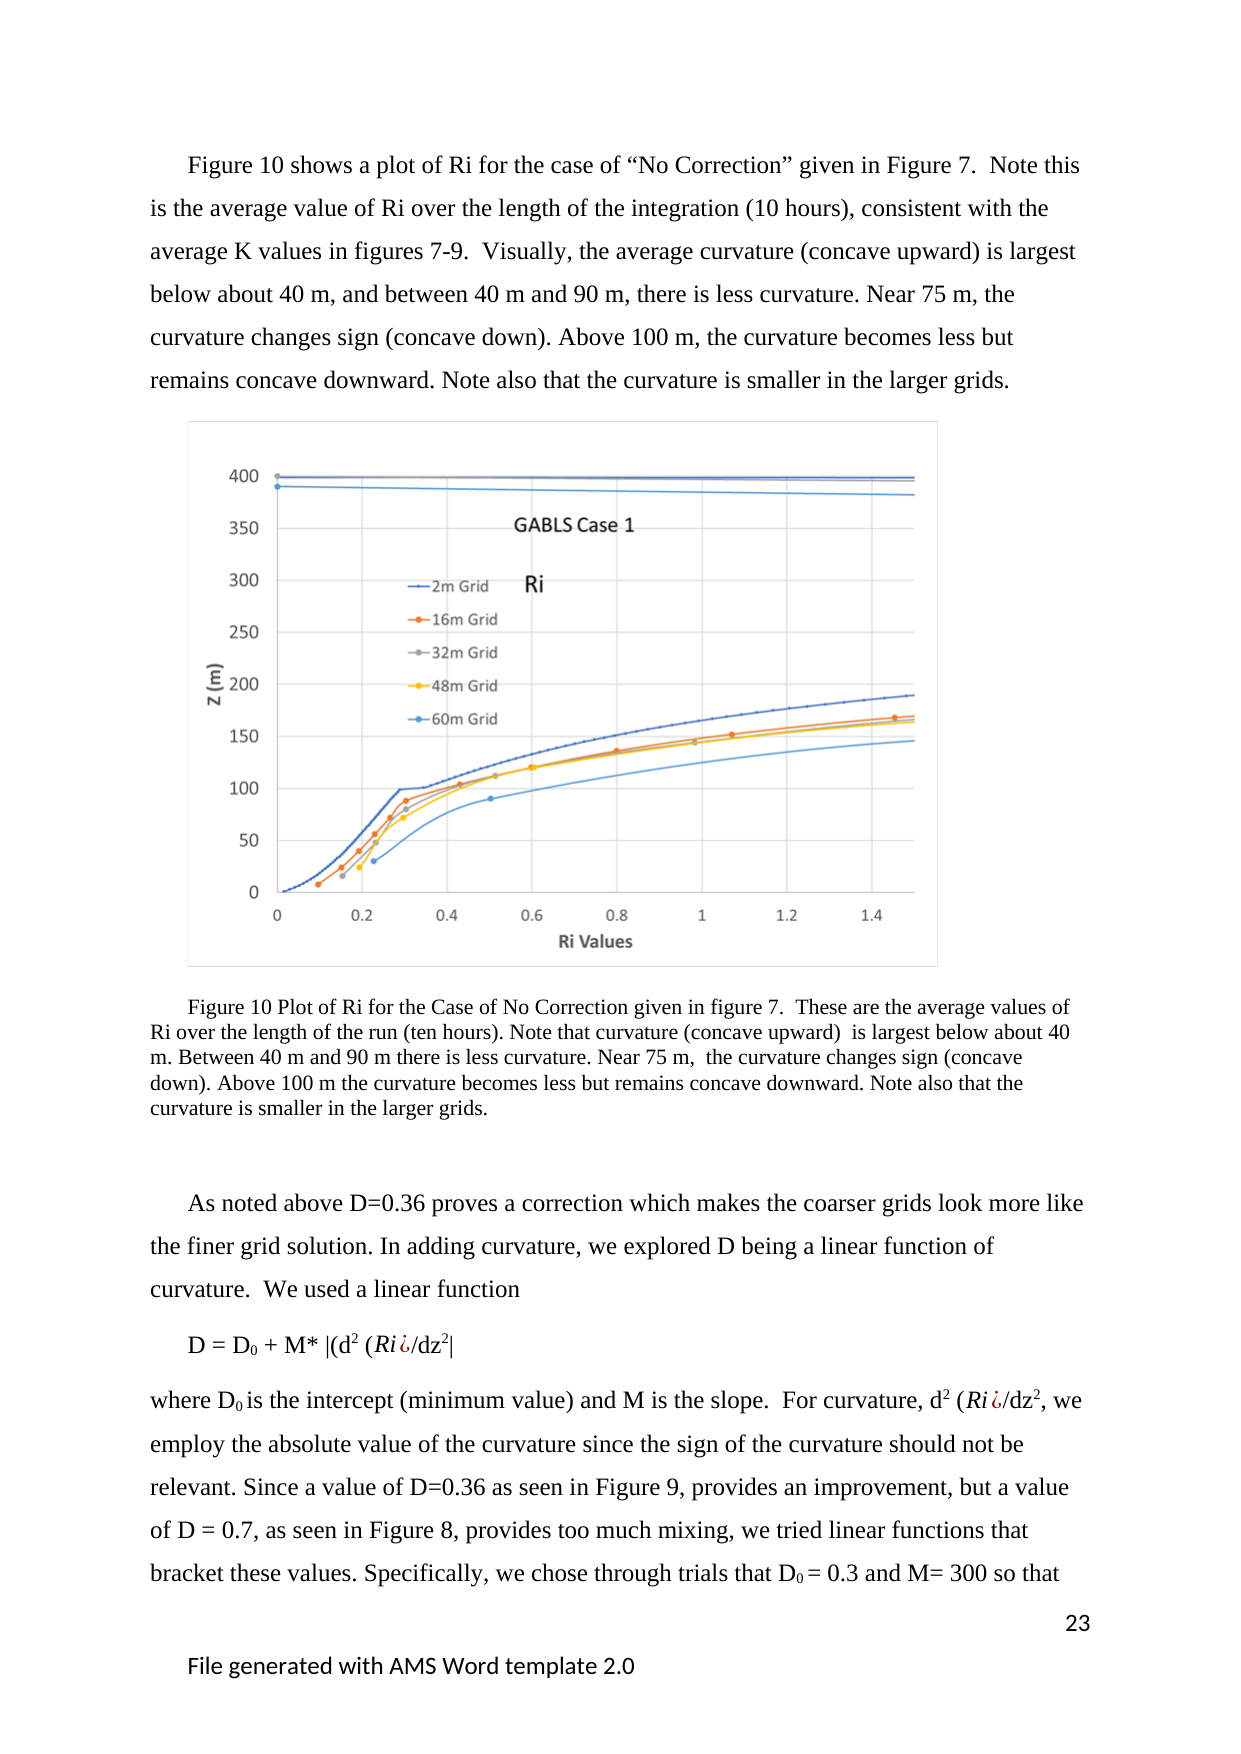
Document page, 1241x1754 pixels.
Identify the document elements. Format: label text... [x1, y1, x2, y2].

text Figure 10 Plot of Ri for the Case of No Correction given in figure 7. These are the average values of Ri over the length of the run (ten hours). Note that curvature (concave upward) is largest below about 40 m. Between 40 m and 90 m there is less curvature. Near 75 m, the curvature changes sign (concave down). Above 100 m the curvature becomes less but remains concave downward. Note also that the curvature is smaller in the larger grids. [150, 994, 1090, 1120]
picture [187, 421, 938, 967]
text Figure 10 shows a plot of Ri for the case of “No Correction” given in Figure 7. Note this is the average value of Ri over the length of the integration (10 hours), consistent with the average K values in figures 7-9. Visually, the average curvature (concave upward) is largest below about 40 m, and between 40 m and 90 m, there is less curvature. Near 75 m, the curvature changes sign (concave down). Above 100 m, the curvature becomes less but remains concave downward. Note also that the curvature is smaller in the larger grids. [150, 150, 1090, 394]
text D = D0 + M* |(d2 (/dz2| [150, 1330, 1090, 1359]
text As noted above D=0.36 proves a correction which makes the coarser grids look more like the finer grid solution. In adding curvature, we explored D being a linear function of curvature. We used a linear function [150, 1188, 1090, 1303]
text where D0 is the intercept (minimum value) and M is the slope. For curvature, d2 (/dz2, we employ the absolute value of the curvature since the sign of the curvature should not be relevant. Since a value of D=0.36 as seen in Figure 9, provides an improvement, but a value of D = 0.7, as seen in Figure 8, provides too much mixing, we tried linear functions that bracket these values. Specifically, we chose through trials that D0 = 0.3 and M= 300 so that [150, 1386, 1090, 1587]
